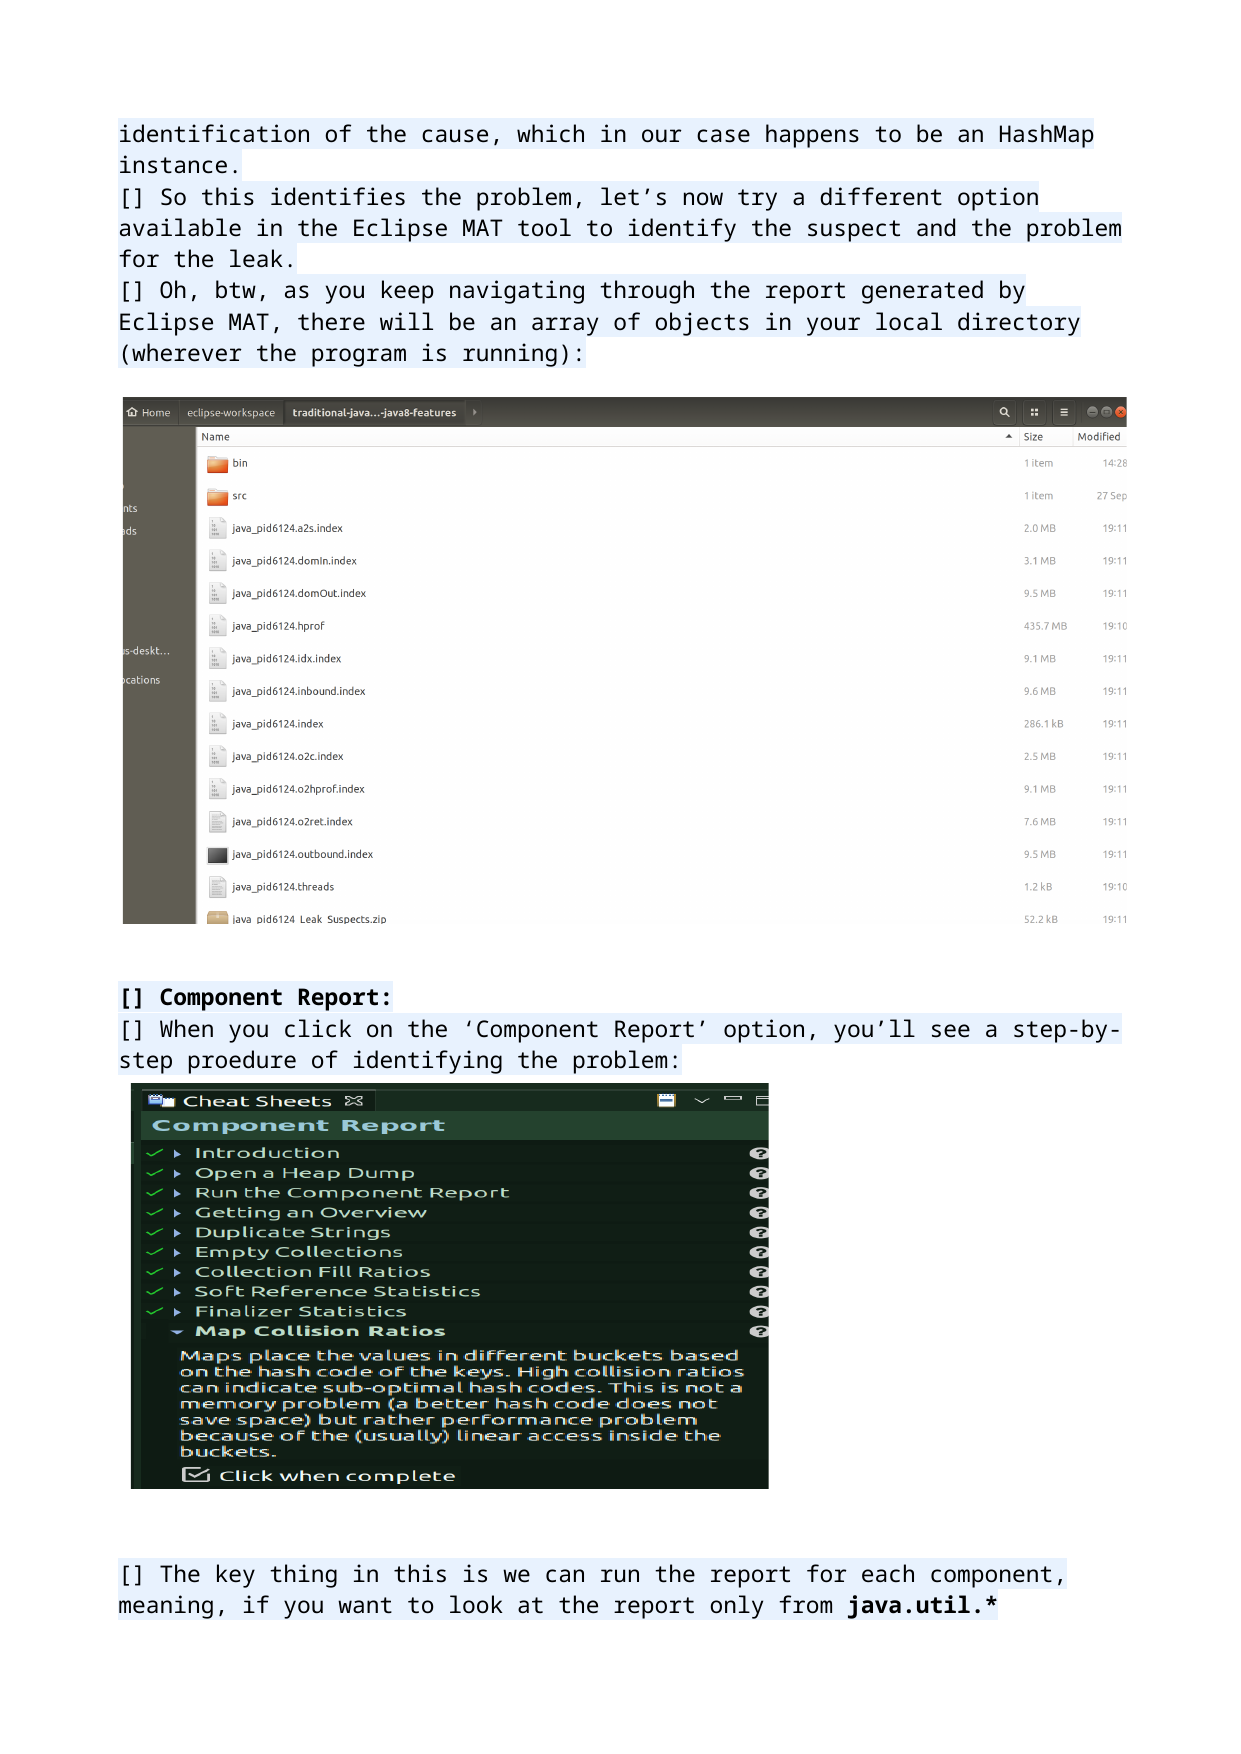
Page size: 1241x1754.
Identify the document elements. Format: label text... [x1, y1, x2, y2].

picture [130, 1083, 769, 1489]
text identification of the cause, which in our case happens to be an HashMap instance. [118, 118, 1122, 181]
text [] When you click on the ‘Component Report’ option, you’ll see a step-by-step proedure of identifying the problem: [118, 1012, 1122, 1075]
text [] Component Report: [118, 981, 1122, 1012]
text [] So this identifies the problem, let’s now try a different option available in the Eclipse MAT tool to identify the suspect and the problem for the leak. [118, 181, 1122, 274]
text [] The key thing in this is we can run the report for each component, meaning, if you want to look at the report only from java.util.* [118, 1557, 1122, 1620]
text [] Oh, btw, as you keep navigating through the report generated by Eclipse MAT, there will be an array of objects in your local directory (wherever the program is running): [118, 274, 1122, 368]
picture [122, 397, 1127, 924]
